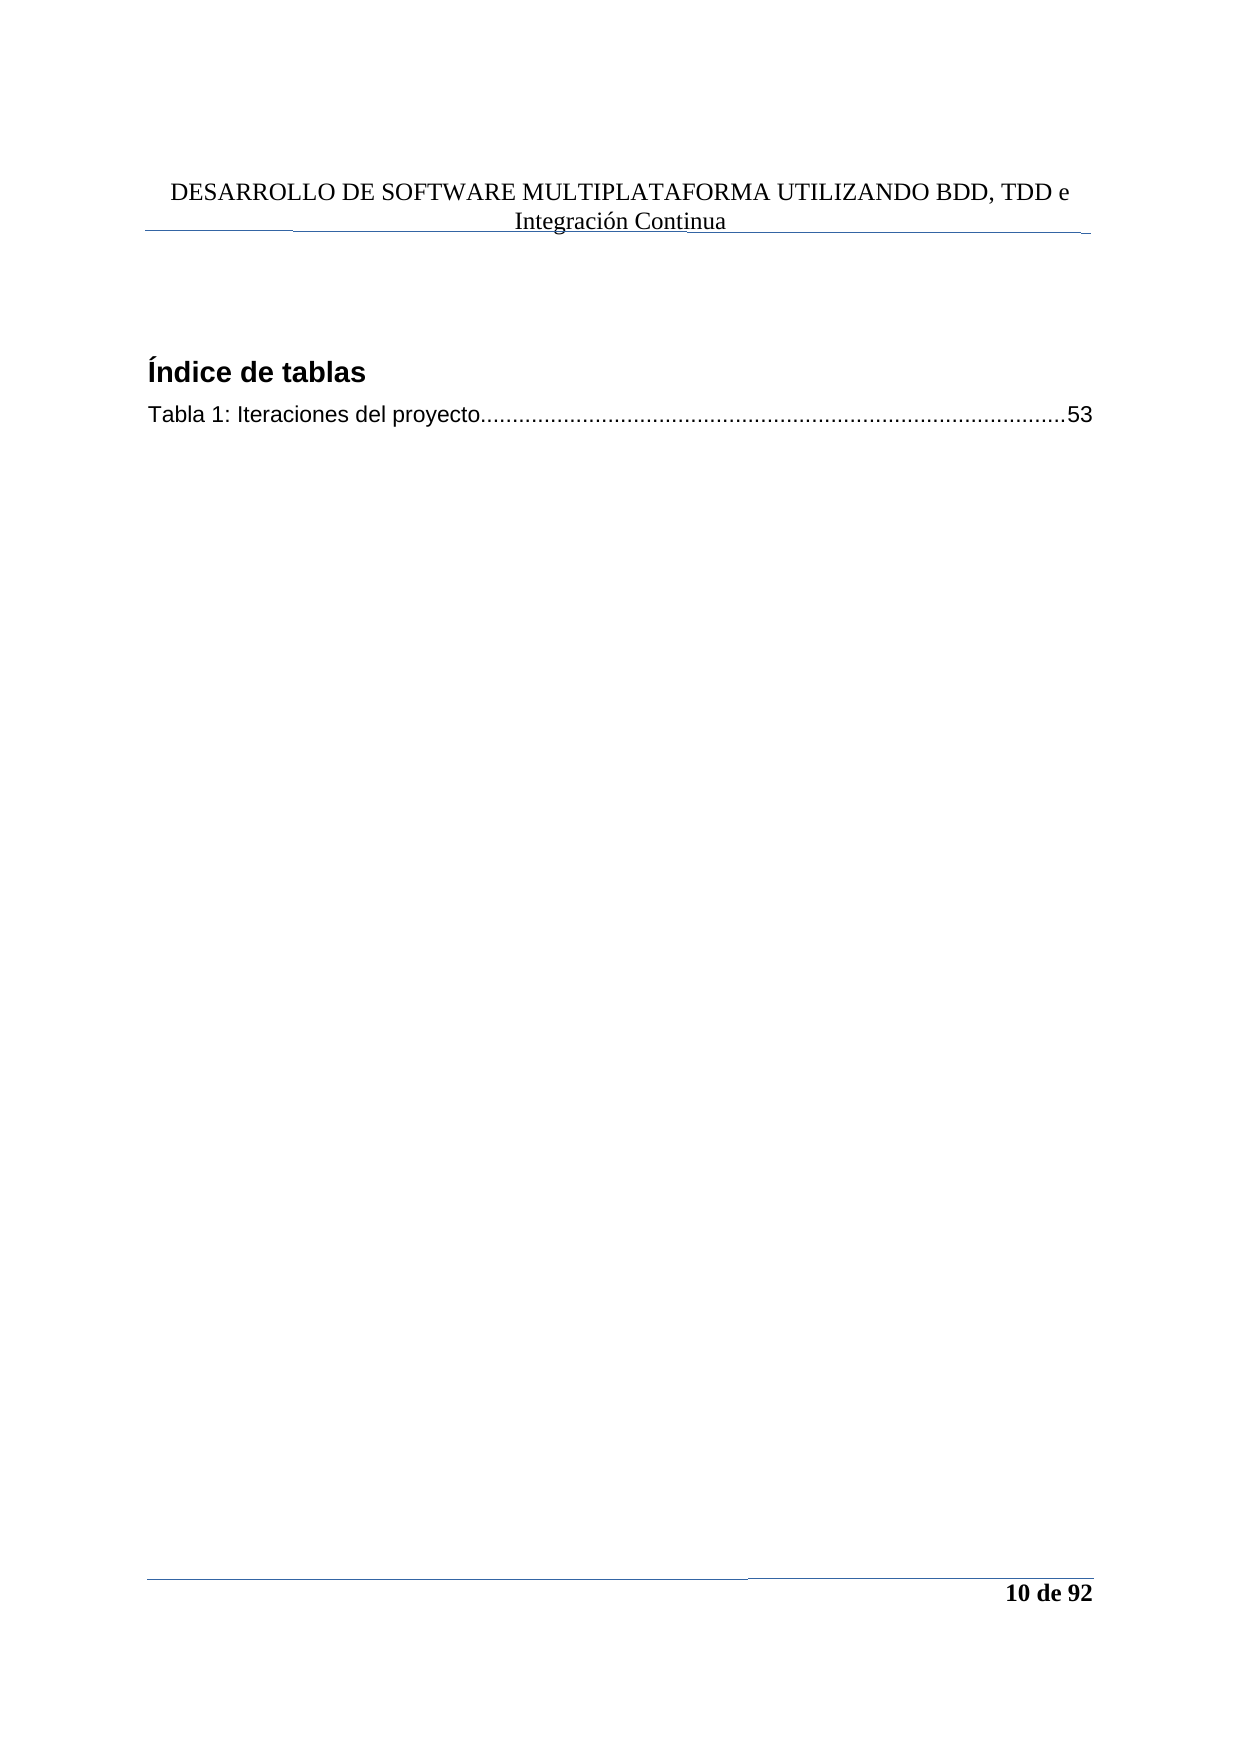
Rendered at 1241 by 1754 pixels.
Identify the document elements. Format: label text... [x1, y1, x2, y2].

subtitle Índice de tablas [148, 355, 1093, 389]
text Tabla 1: Iteraciones del proyecto 53 [148, 401, 1093, 428]
